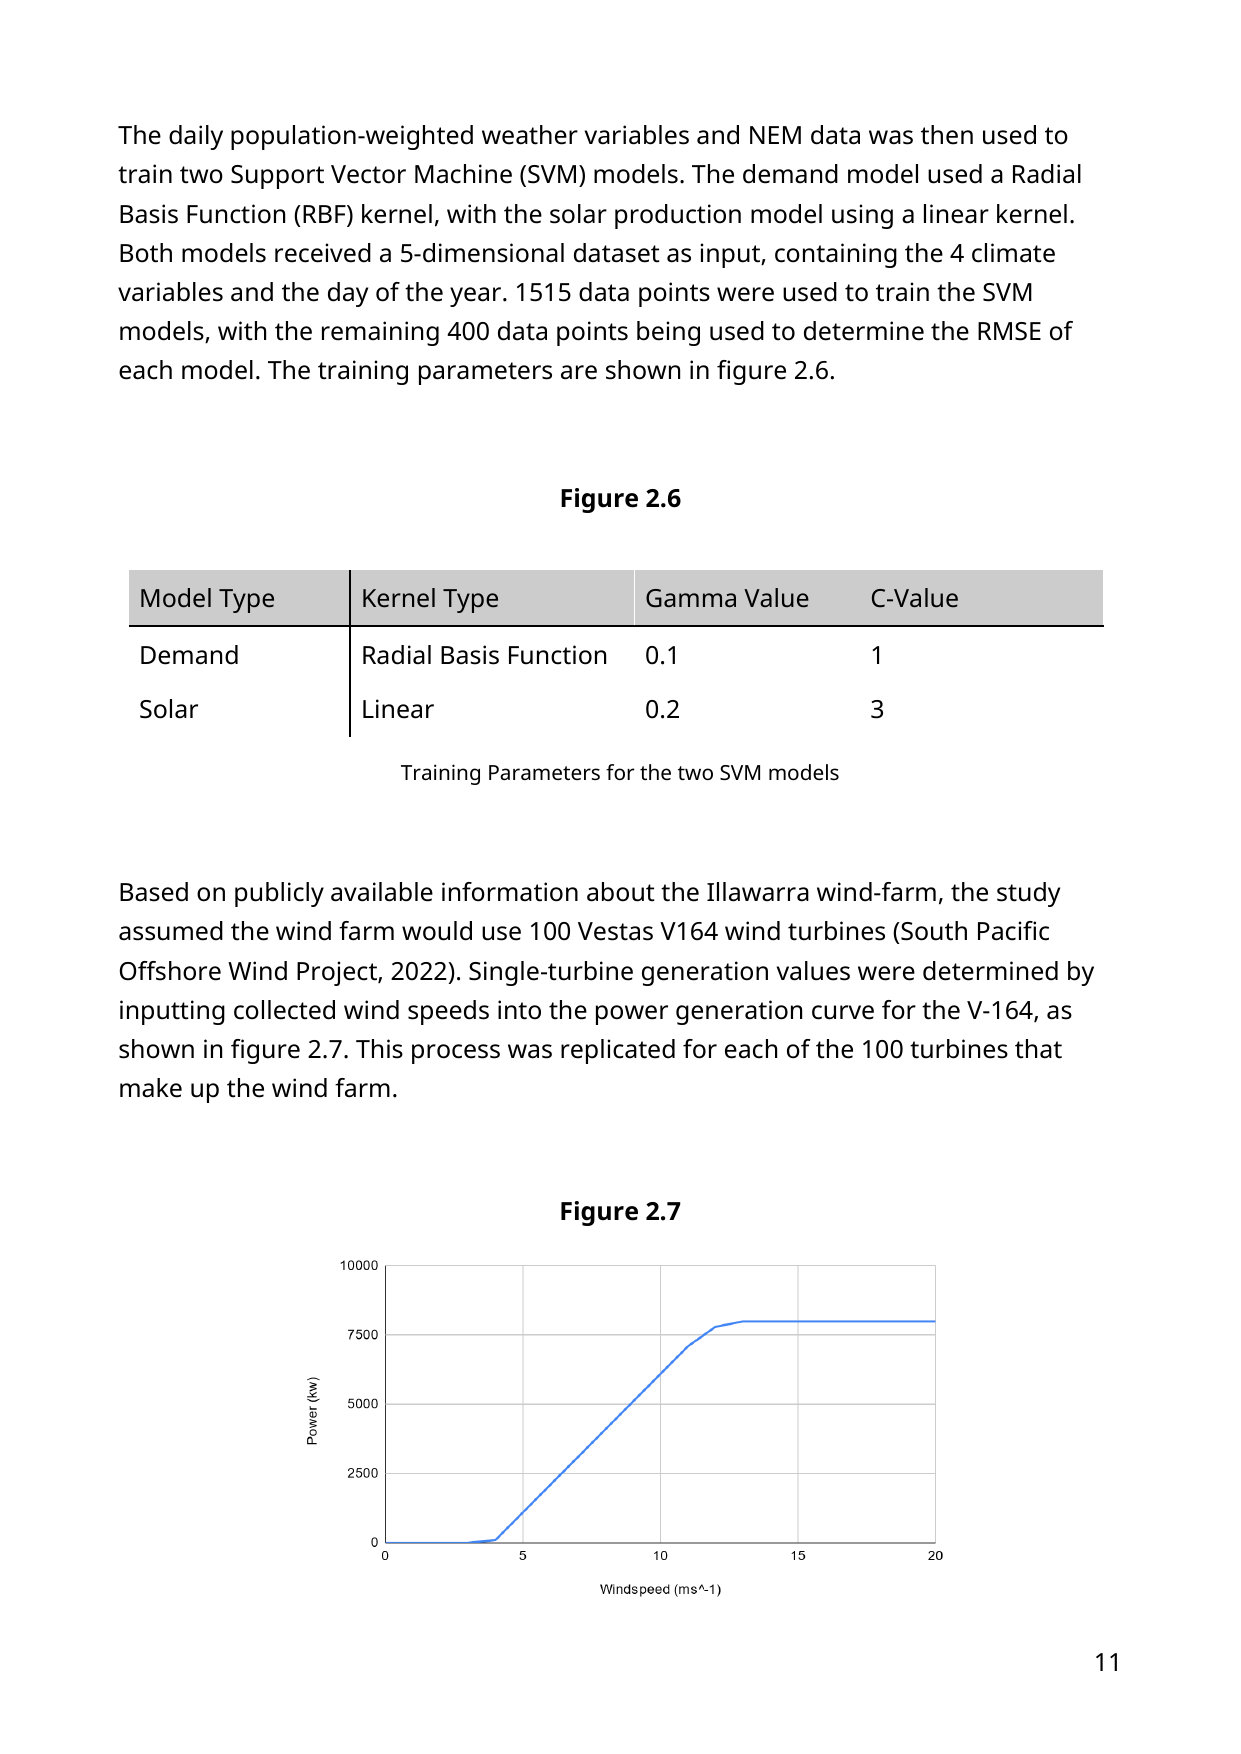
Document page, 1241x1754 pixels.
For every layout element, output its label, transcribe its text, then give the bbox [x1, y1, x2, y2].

table_cell [118, 525, 1122, 747]
table_header Figure 2.7 [264, 1183, 976, 1238]
table_cell 0.2 [635, 682, 860, 737]
table_cell 1 [860, 627, 1103, 682]
table_cell Demand [129, 627, 349, 682]
table_header Model Type [129, 570, 349, 625]
table_header Gamma Value [635, 570, 860, 625]
text Based on publicly available information about the Illawarra wind-farm, the study assumed the wind farm would use 100 Vestas V164 wind turbines (South Pacific Offshore Wind Project, 2022). Single-turbine generation values were determined by inputting collected wind speeds into the power generation curve for the V-164, as shown in figure 2.7. This process was replicated for each of the 100 turbines that make up the wind farm. [118, 875, 1122, 1105]
table_cell Linear [351, 682, 634, 737]
table_header Figure 2.6 [118, 471, 1122, 525]
table_header C-Value [860, 570, 1103, 625]
table_cell Training Parameters for the two SVM models [118, 747, 1122, 796]
text The daily population-weighted weather variables and NEM data was then used to train two Support Vector Machine (SVM) models. The demand model used a Radial Basis Function (RBF) kernel, with the solar production model using a linear kernel. Both models received a 5-dimensional dataset as input, containing the 4 climate variables and the day of the year. 1515 data points were used to train the SVM models, with the remaining 400 data points being used to determine the RMSE of each model. The training parameters are shown in figure 2.6. [118, 118, 1122, 387]
table_cell Solar [129, 682, 349, 737]
table_cell [264, 1238, 976, 1615]
table_cell Radial Basis Function [351, 627, 634, 682]
picture [285, 1248, 956, 1606]
table_cell 0.1 [635, 627, 860, 682]
table_header Kernel Type [351, 570, 634, 625]
table_cell 3 [860, 682, 1103, 737]
